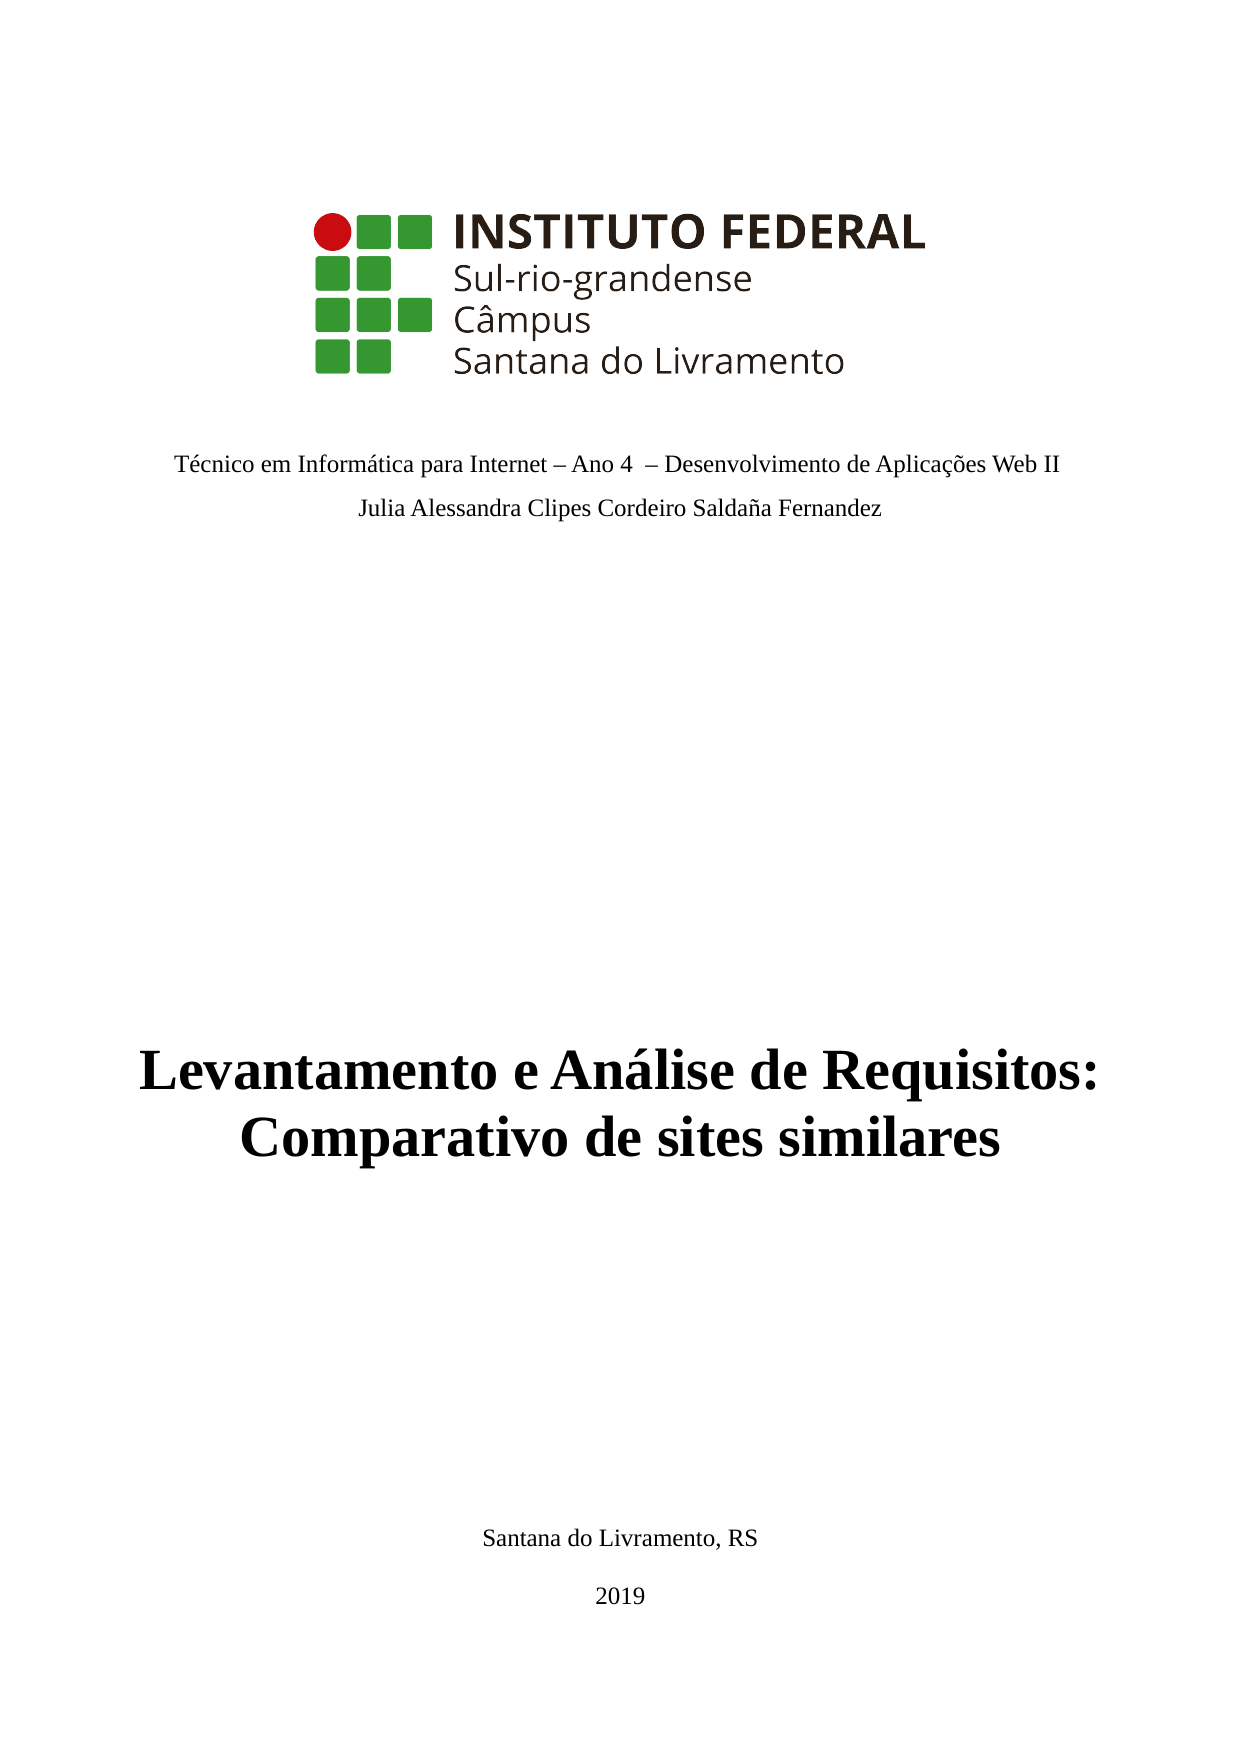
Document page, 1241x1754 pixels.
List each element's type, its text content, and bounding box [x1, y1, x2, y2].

text Santana do Livramento, RS [118, 1523, 1122, 1552]
text 2019 [118, 1581, 1122, 1610]
picture [281, 180, 959, 408]
text Julia Alessandra Clipes Cordeiro Saldaña Fernandez [118, 493, 1122, 521]
title Levantamento e Análise de Requisitos: Comparativo de sites similares [118, 1035, 1122, 1169]
text Técnico em Informática para Internet – Ano 4 – Desenvolvimento de Aplicações Web II [118, 449, 1122, 478]
